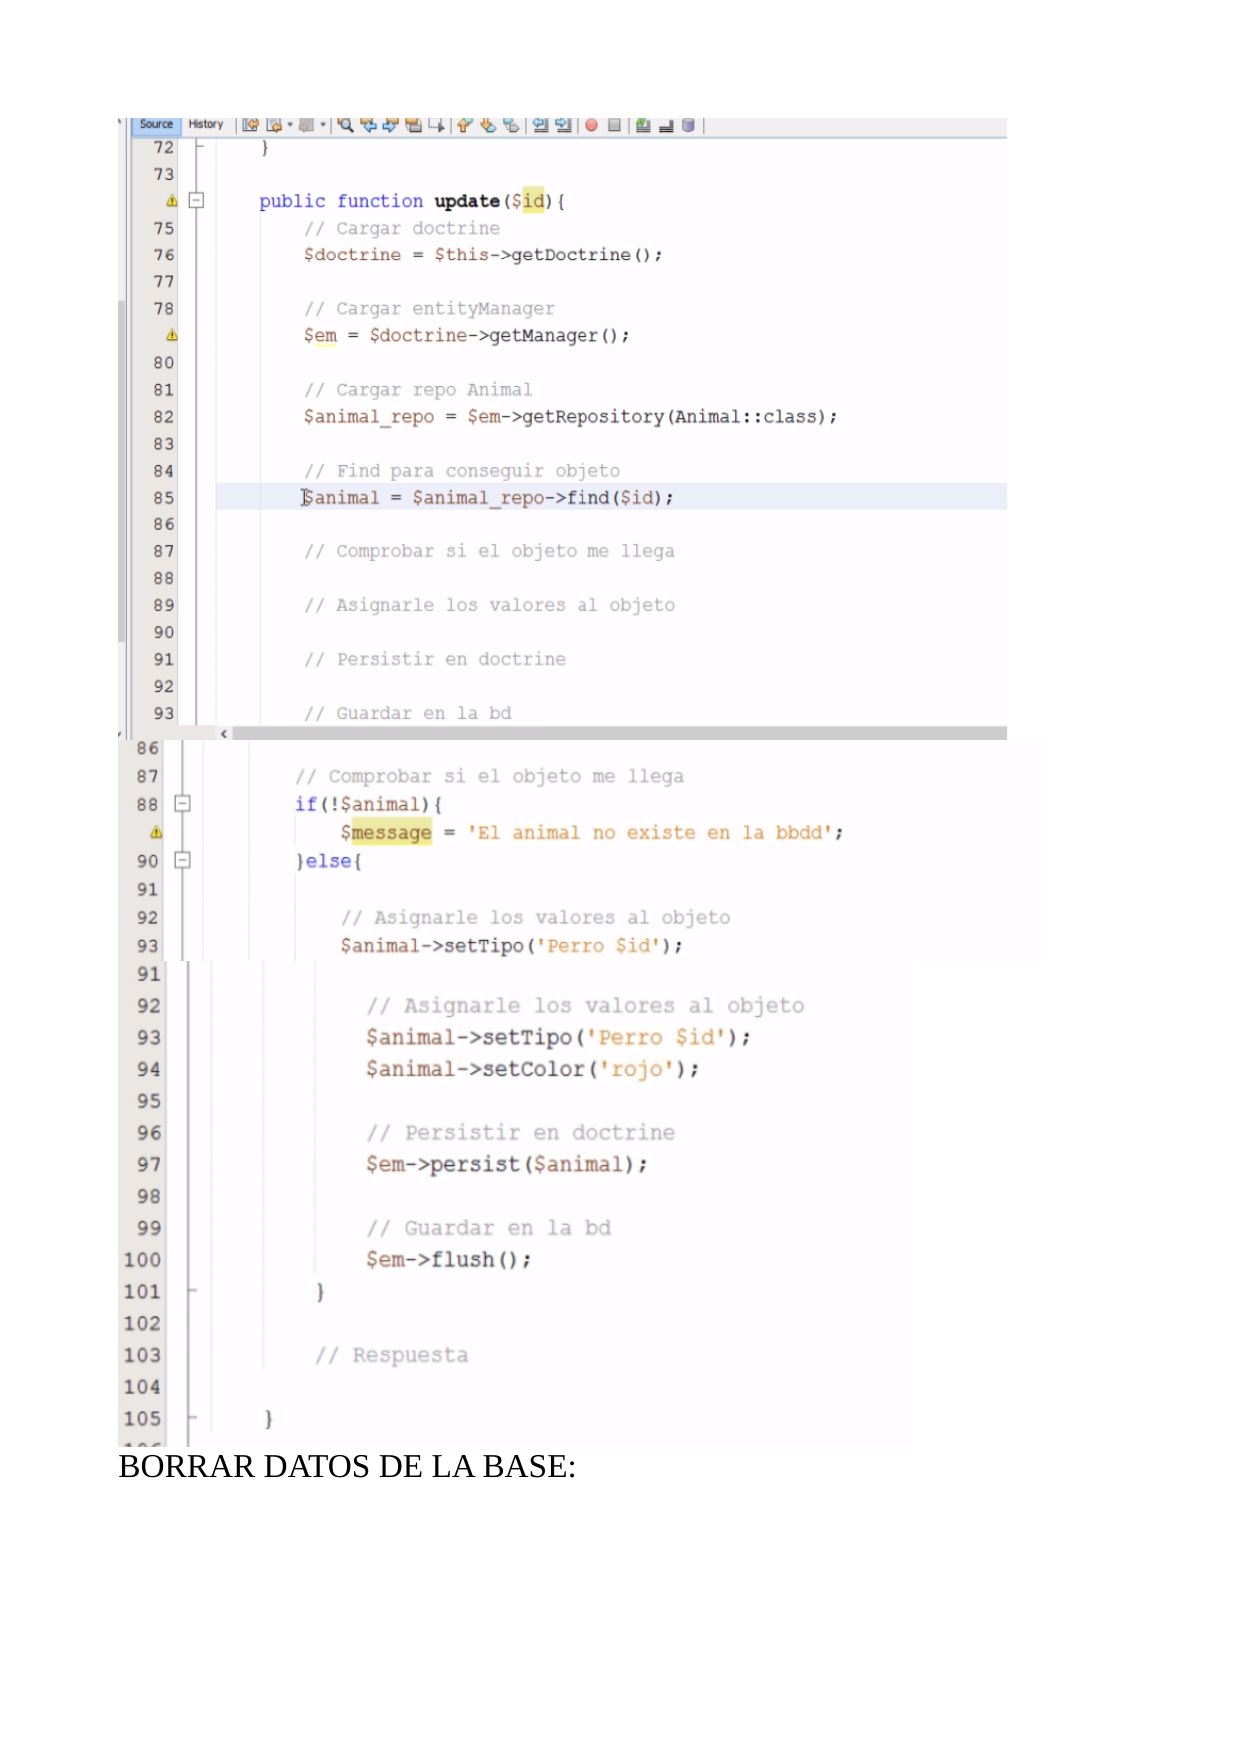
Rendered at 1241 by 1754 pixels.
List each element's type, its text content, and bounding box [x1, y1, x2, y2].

text BORRAR DATOS DE LA BASE: [118, 1447, 1122, 1485]
